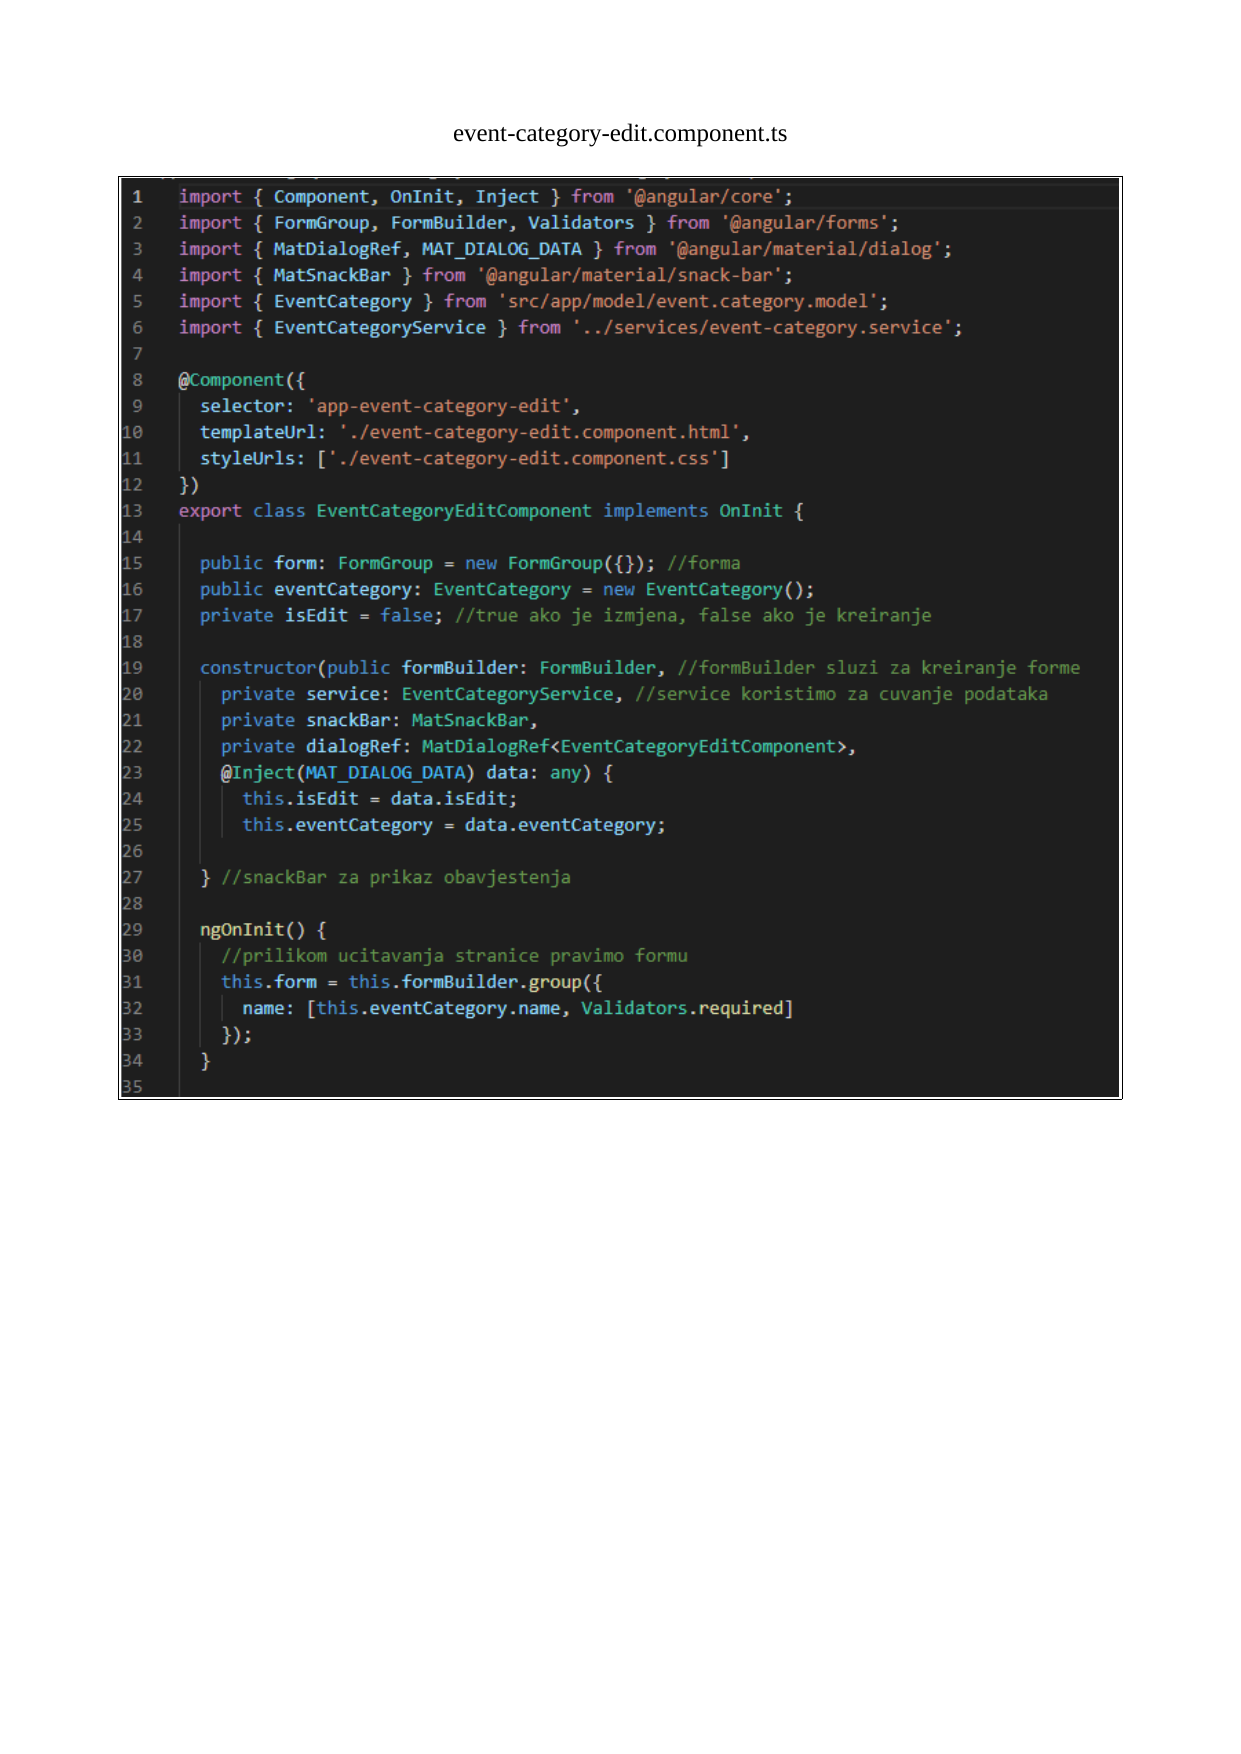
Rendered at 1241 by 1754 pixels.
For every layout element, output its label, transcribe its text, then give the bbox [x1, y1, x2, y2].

text event-category-edit.component.ts [118, 118, 1122, 147]
picture [121, 178, 1119, 1097]
